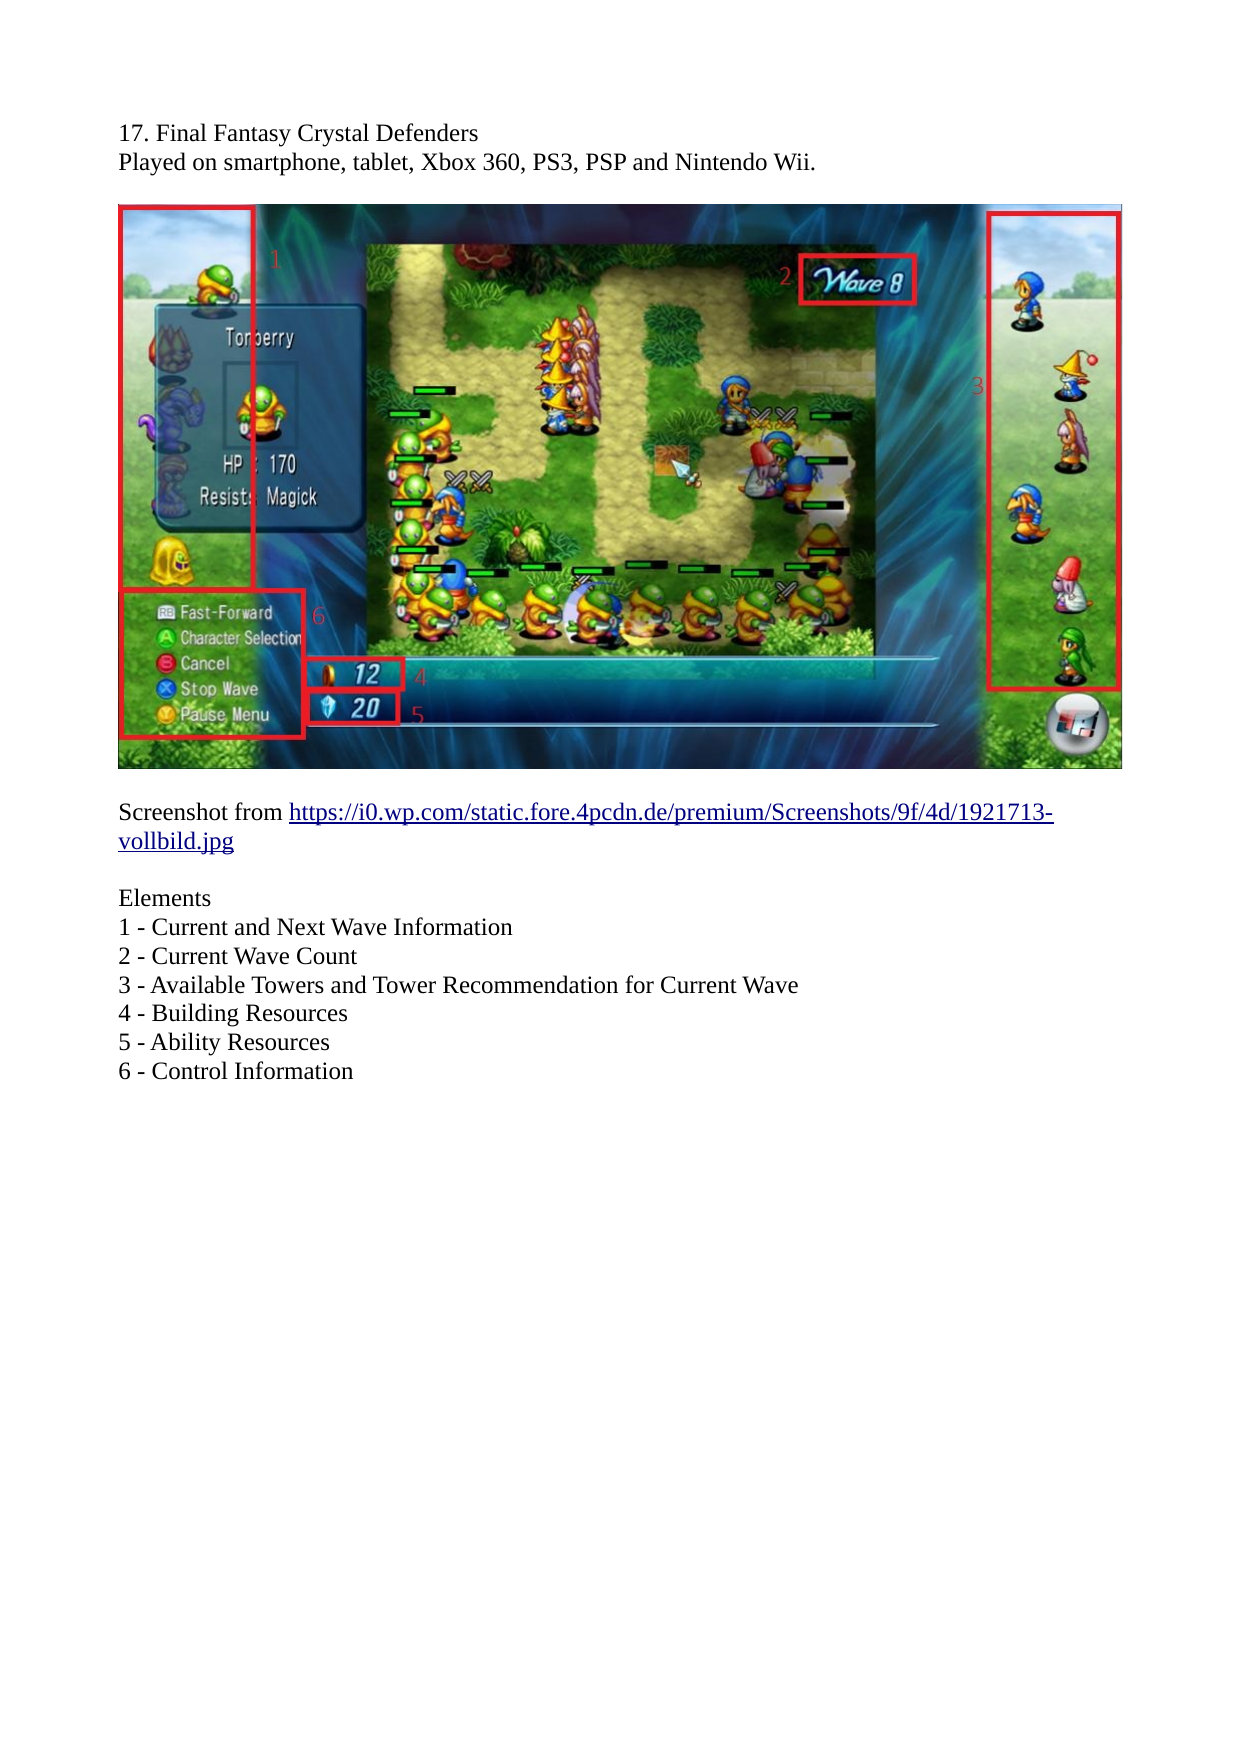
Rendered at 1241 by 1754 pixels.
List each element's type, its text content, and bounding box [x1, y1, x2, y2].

text Screenshot from https://i0.wp.com/static.fore.4pcdn.de/premium/Screenshots/9f/4d/1921713-vollbild.jpg [118, 797, 1122, 855]
text 1 - Current and Next Wave Information [118, 912, 1122, 941]
text Played on smartphone, tablet, Xbox 360, PS3, PSP and Nintendo Wii. [118, 147, 1122, 176]
picture [118, 204, 1123, 769]
text 17. Final Fantasy Crystal Defenders [118, 118, 1122, 147]
text 2 - Current Wave Count [118, 941, 1122, 970]
text 5 - Ability Resources [118, 1027, 1122, 1056]
text Elements [118, 883, 1122, 912]
text 4 - Building Resources [118, 998, 1122, 1027]
text 6 - Control Information [118, 1056, 1122, 1085]
text 3 - Available Towers and Tower Recommendation for Current Wave [118, 970, 1122, 998]
